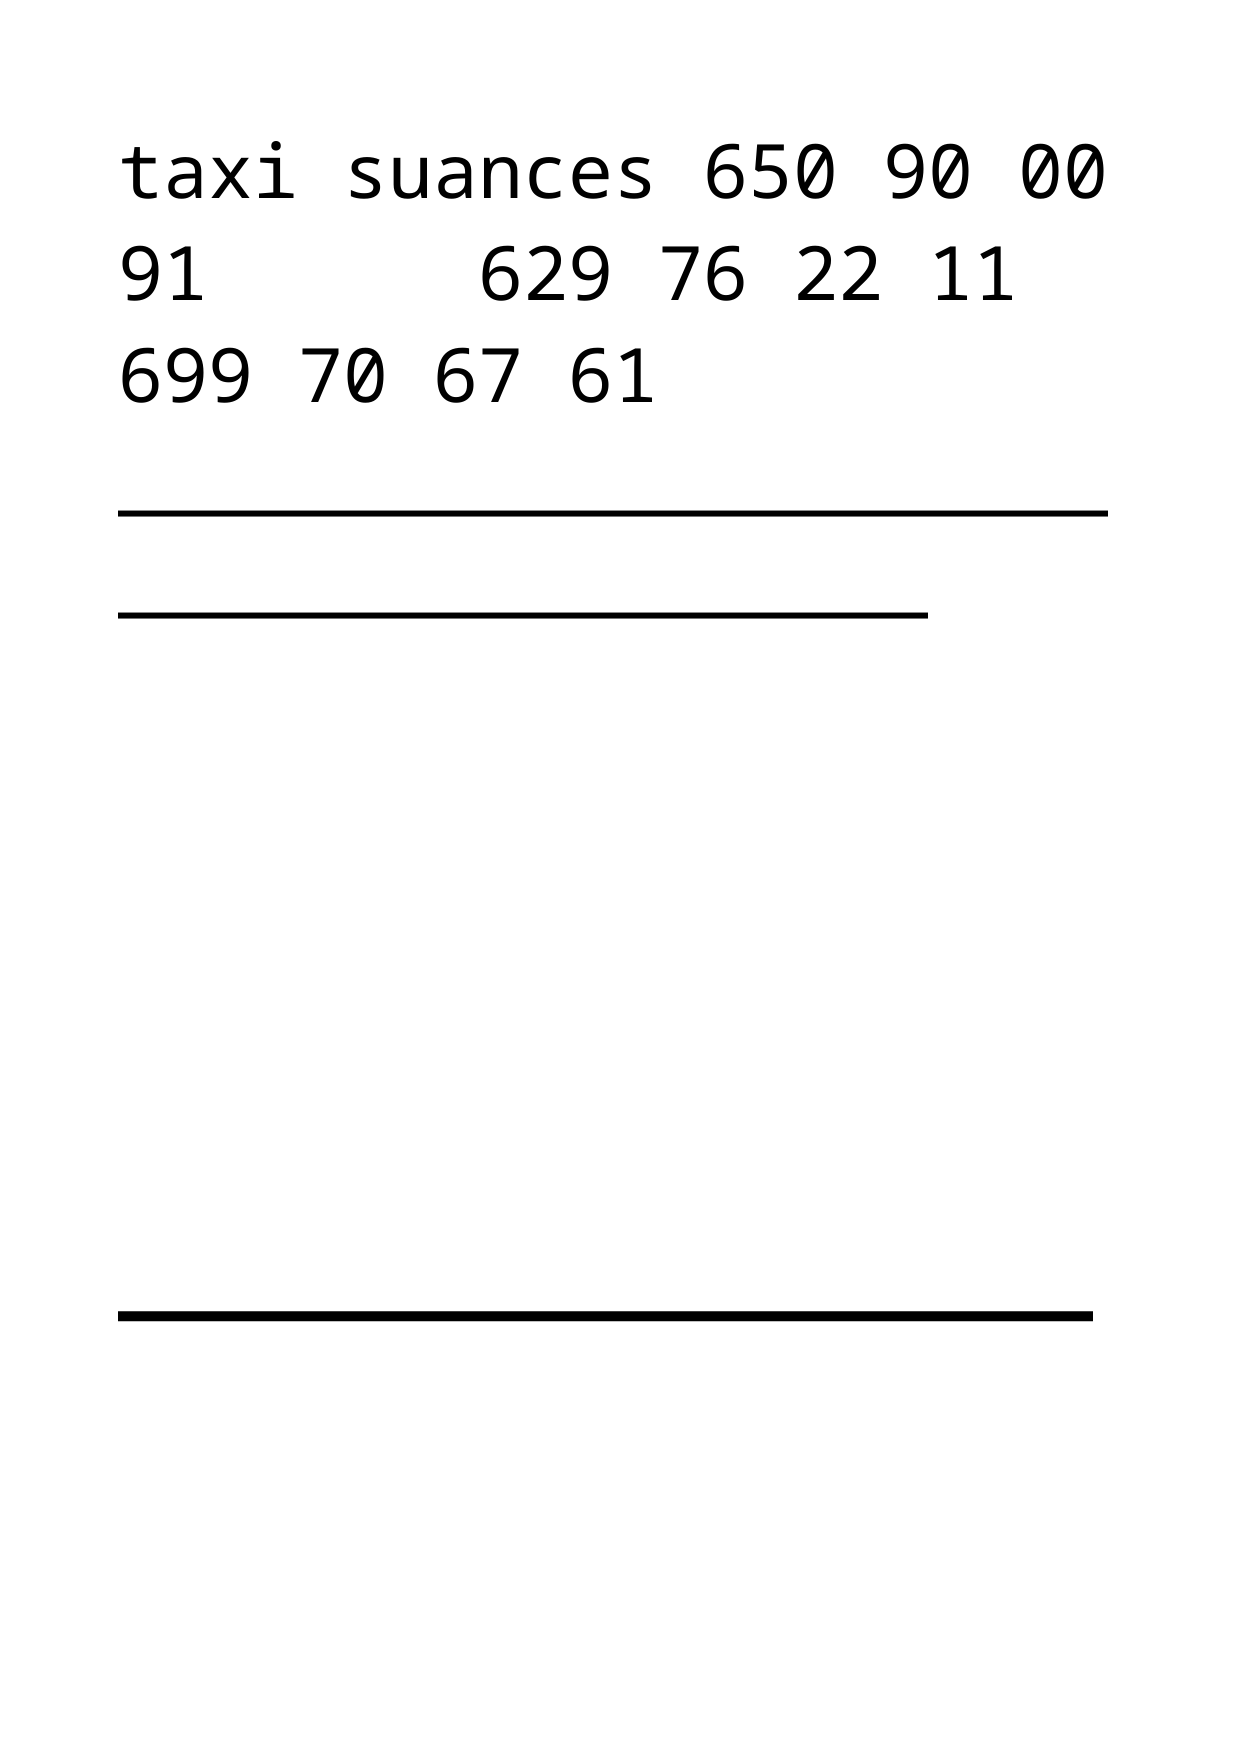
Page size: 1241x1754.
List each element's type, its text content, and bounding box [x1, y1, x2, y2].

text ________________________________________ [118, 425, 1122, 629]
text _____________ [118, 1169, 1122, 1339]
text taxi suances 650 90 00 91 629 76 22 11 699 70 67 61 [118, 118, 1122, 425]
